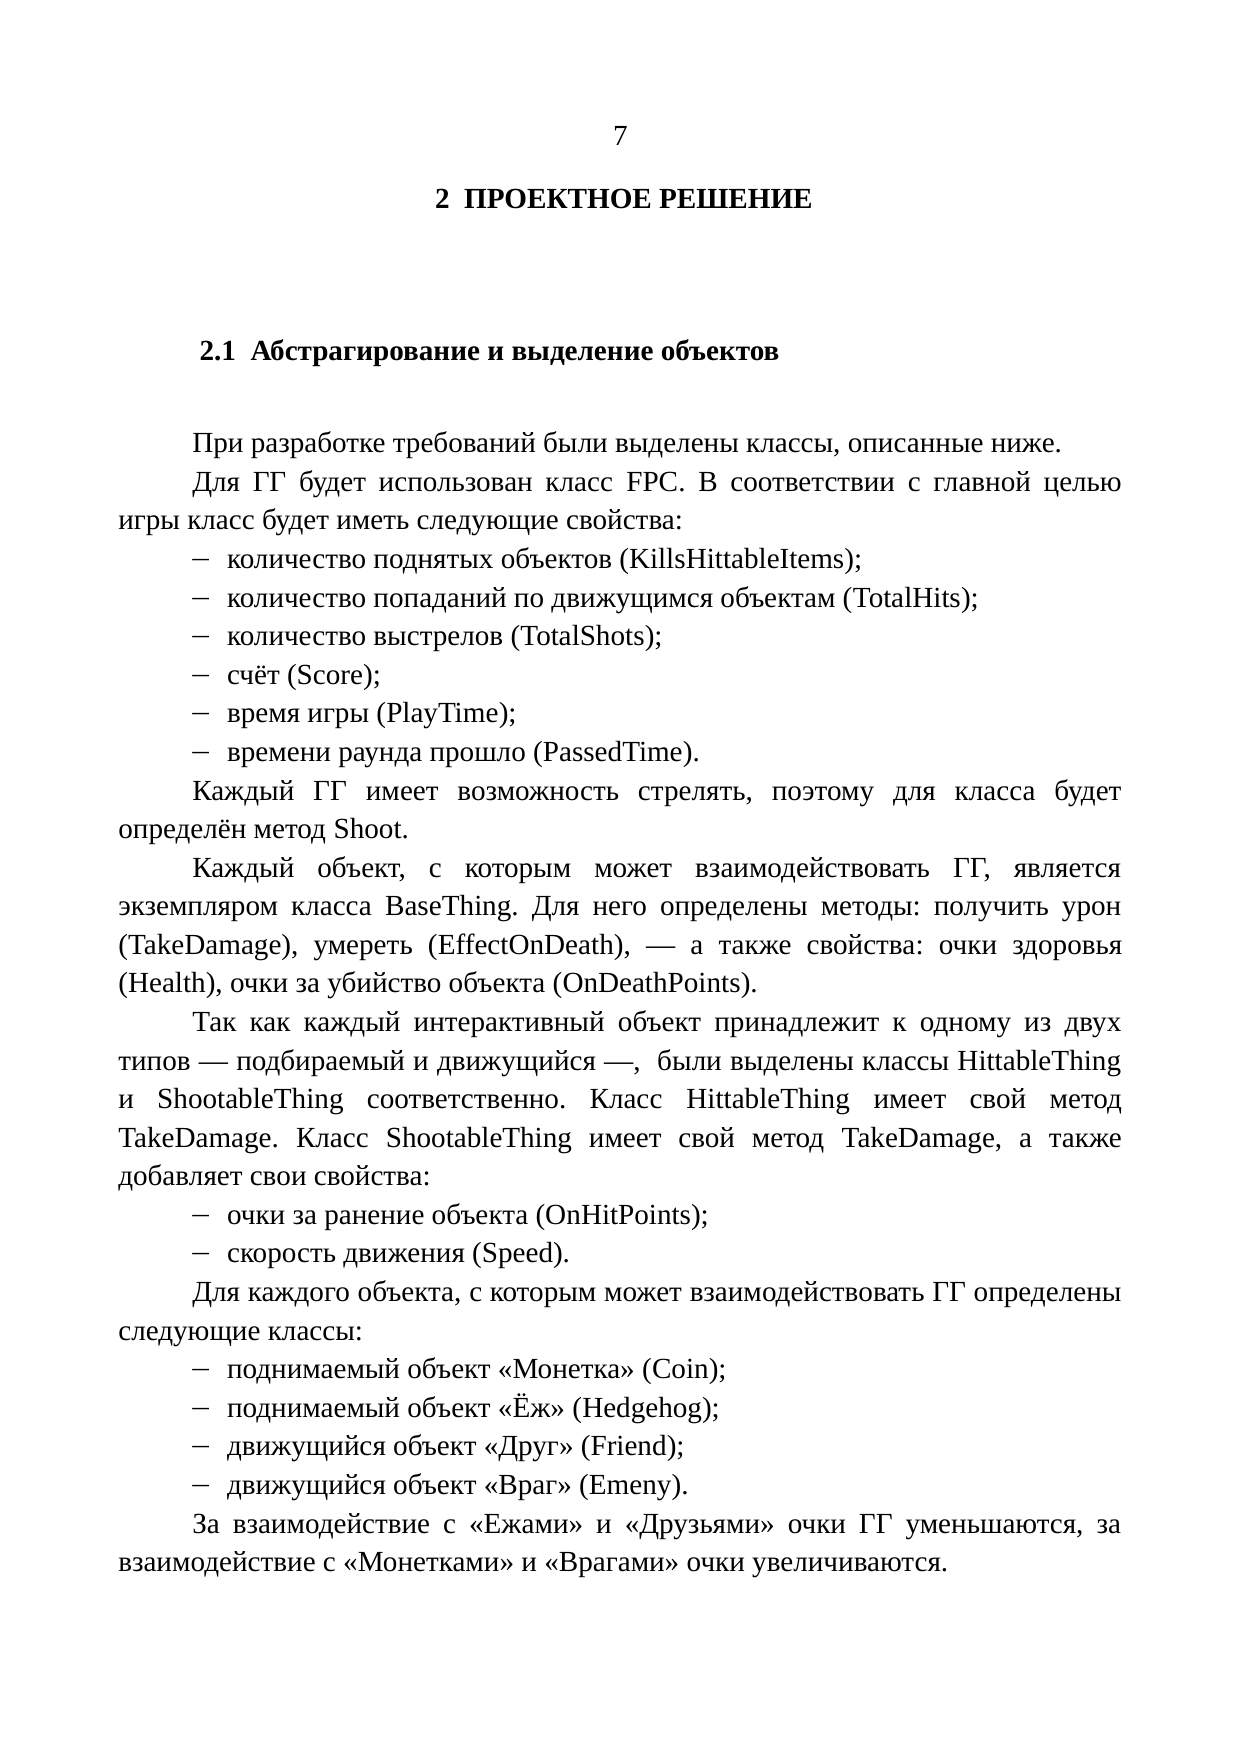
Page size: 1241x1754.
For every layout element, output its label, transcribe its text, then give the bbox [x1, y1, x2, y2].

list скорость движения (Speed). [118, 1236, 1122, 1269]
subtitle Абстрагирование и выделение объектов [118, 333, 1122, 366]
list поднимаемый объект «Ёж» (Hedgehog); [118, 1390, 1122, 1423]
list количество выстрелов (TotalShots); [118, 618, 1122, 652]
text Для каждого объекта, с которым может взаимодействовать ГГ определены следующие классы: [118, 1274, 1122, 1346]
text За взаимодействие с «Ежами» и «Друзьями» очки ГГ уменьшаются, за взаимодействие с «Монетками» и «Врагами» очки увеличиваются. [118, 1506, 1122, 1578]
text Так как каждый интерактивный объект принадлежит к одному из двух типов — подбираемый и движущийся —, были выделены классы HittableThing и ShootableThing соответственно. Класс HittableThing имеет свой метод TakeDamage. Класс ShootableThing имеет свой метод TakeDamage, а также добавляет свои свойства: [118, 1004, 1122, 1192]
subtitle Проектное решение [118, 181, 1122, 215]
list времени раунда прошло (PassedTime). [118, 734, 1122, 768]
text Каждый объект, с которым может взаимодействовать ГГ, является экземпляром класса BaseThing. Для него определены методы: получить урон (TakeDamage), умереть (EffectOnDeath), — а также свойства: очки здоровья (Health), очки за убийство объекта (OnDeathPoints). [118, 850, 1122, 999]
text Для ГГ будет использован класс FPC. В соответствии с главной целью игры класс будет иметь следующие свойства: [118, 464, 1122, 536]
list движущийся объект «Друг» (Friend); [118, 1428, 1122, 1462]
list очки за ранение объекта (OnHitPoints); [118, 1197, 1122, 1231]
list движущийся объект «Враг» (Emeny). [118, 1467, 1122, 1501]
list количество попаданий по движущимся объектам (TotalHits); [118, 580, 1122, 613]
text При разработке требований были выделены классы, описанные ниже. [118, 425, 1122, 459]
list счёт (Score); [118, 657, 1122, 691]
list время игры (PlayTime); [118, 696, 1122, 729]
list количество поднятых объектов (KillsHittableItems); [118, 541, 1122, 575]
list поднимаемый объект «Монетка» (Coin); [118, 1351, 1122, 1385]
text Каждый ГГ имеет возможность стрелять, поэтому для класса будет определён метод Shoot. [118, 773, 1122, 845]
